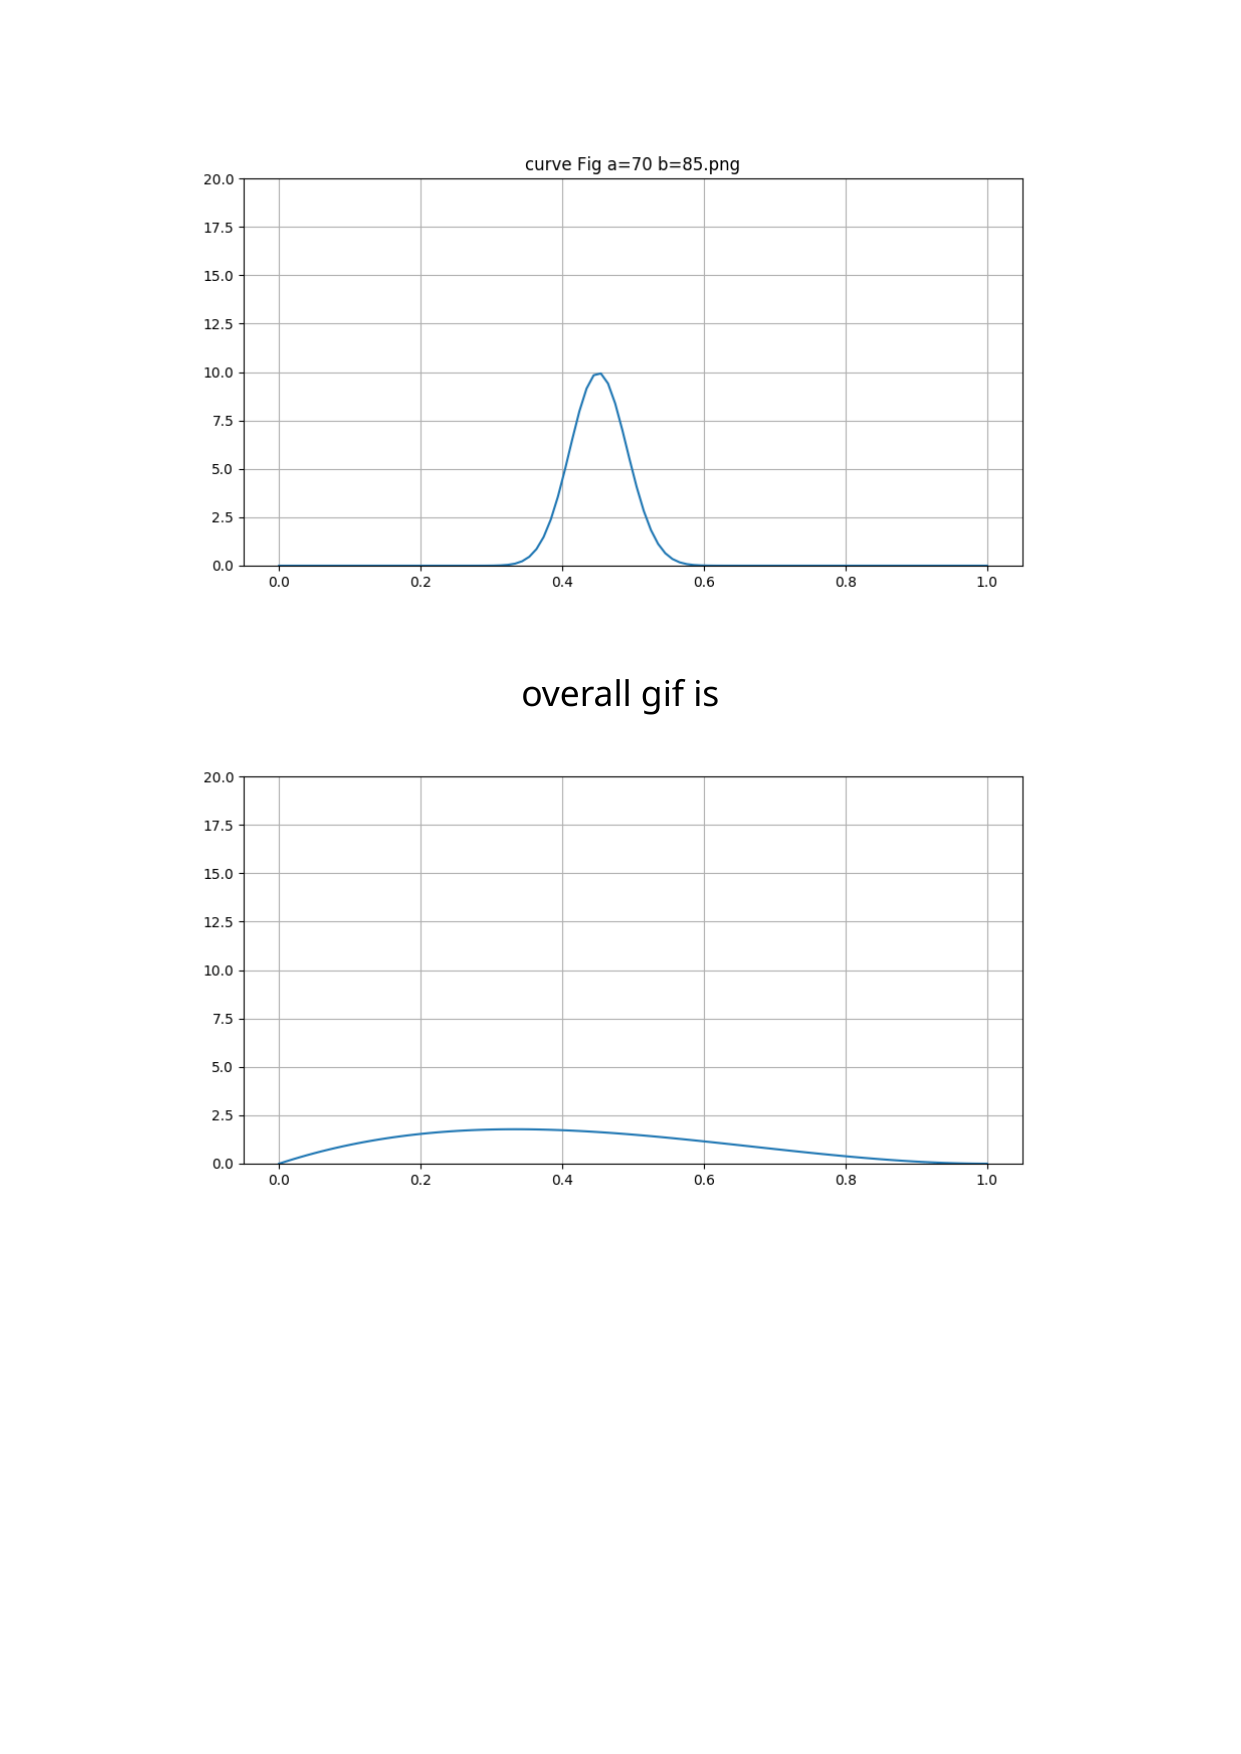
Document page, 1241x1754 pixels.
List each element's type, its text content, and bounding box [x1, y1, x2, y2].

text overall gif is [118, 668, 1122, 716]
picture [118, 716, 1123, 1219]
picture [118, 118, 1123, 621]
